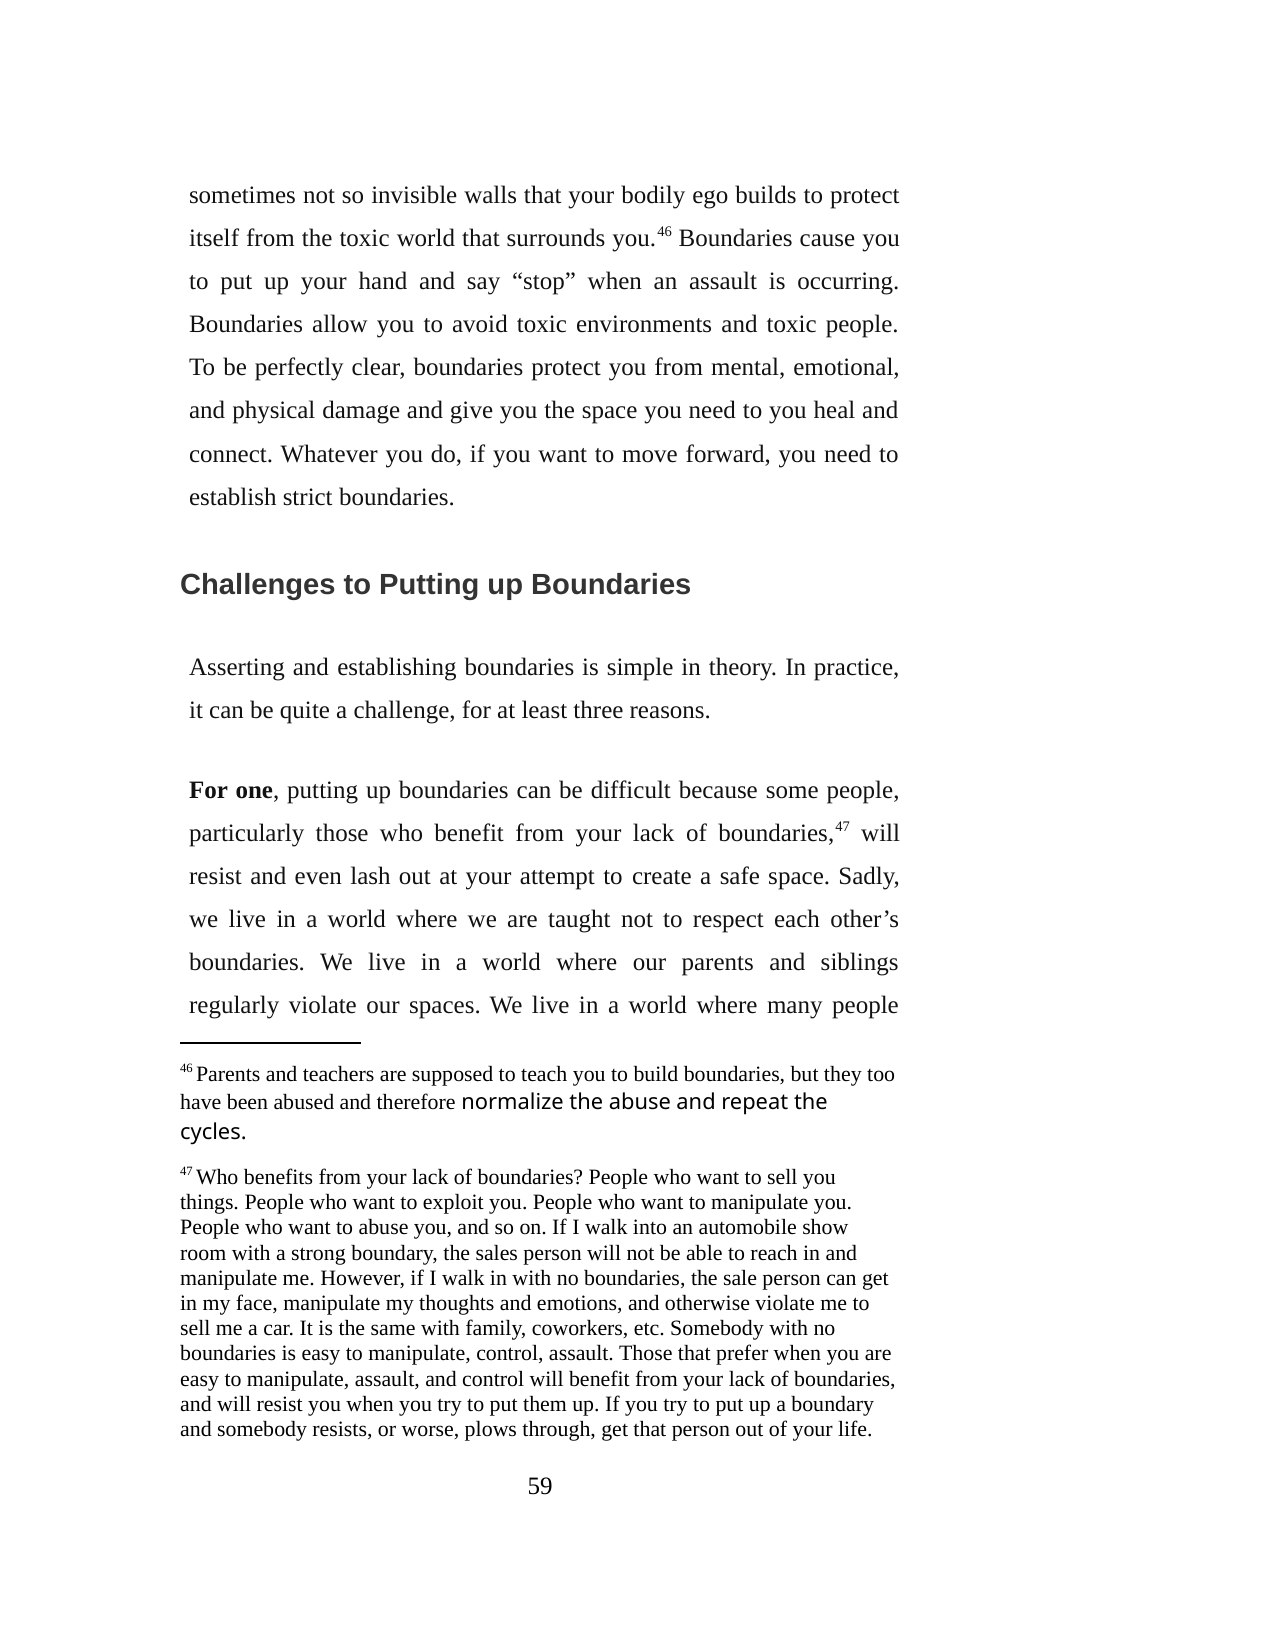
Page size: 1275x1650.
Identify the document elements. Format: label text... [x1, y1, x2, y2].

text sometimes not so invisible walls that your bodily ego builds to protect itself from the toxic world that surrounds you. Boundaries cause you to put up your hand and say “stop” when an assault is occurring. Boundaries allow you to avoid toxic environments and toxic people. To be perfectly clear, boundaries protect you from mental, emotional, and physical damage and give you the space you need to you heal and connect. Whatever you do, if you want to move forward, you need to establish strict boundaries. [189, 180, 900, 511]
subtitle Challenges to Putting up Boundaries [180, 567, 900, 601]
text Parents and teachers are supposed to teach you to build boundaries, but they too have been abused and therefore normalize the abuse and repeat the cycles. [180, 1061, 900, 1146]
text Asserting and establishing boundaries is simple in theory. In practice, it can be quite a challenge, for at least three reasons. [189, 652, 900, 724]
text For one, putting up boundaries can be difficult because some people, particularly those who benefit from your lack of boundaries, will resist and even lash out at your attempt to create a safe space. Sadly, we live in a world where we are taught not to respect each other’s boundaries. We live in a world where our parents and siblings regularly violate our spaces. We live in a world where many people [189, 775, 900, 1019]
text Who benefits from your lack of boundaries? People who want to sell you things. People who want to exploit you. People who want to manipulate you. People who want to abuse you, and so on. If I walk into an automobile show room with a strong boundary, the sales person will not be able to reach in and manipulate me. However, if I walk in with no boundaries, the sale person can get in my face, manipulate my thoughts and emotions, and otherwise violate me to sell me a car. It is the same with family, coworkers, etc. Somebody with no boundaries is easy to manipulate, control, assault. Those that prefer when you are easy to manipulate, assault, and control will benefit from your lack of boundaries, and will resist you when you try to put them up. If you try to put up a boundary and somebody resists, or worse, plows through, get that person out of your life. [180, 1164, 900, 1441]
